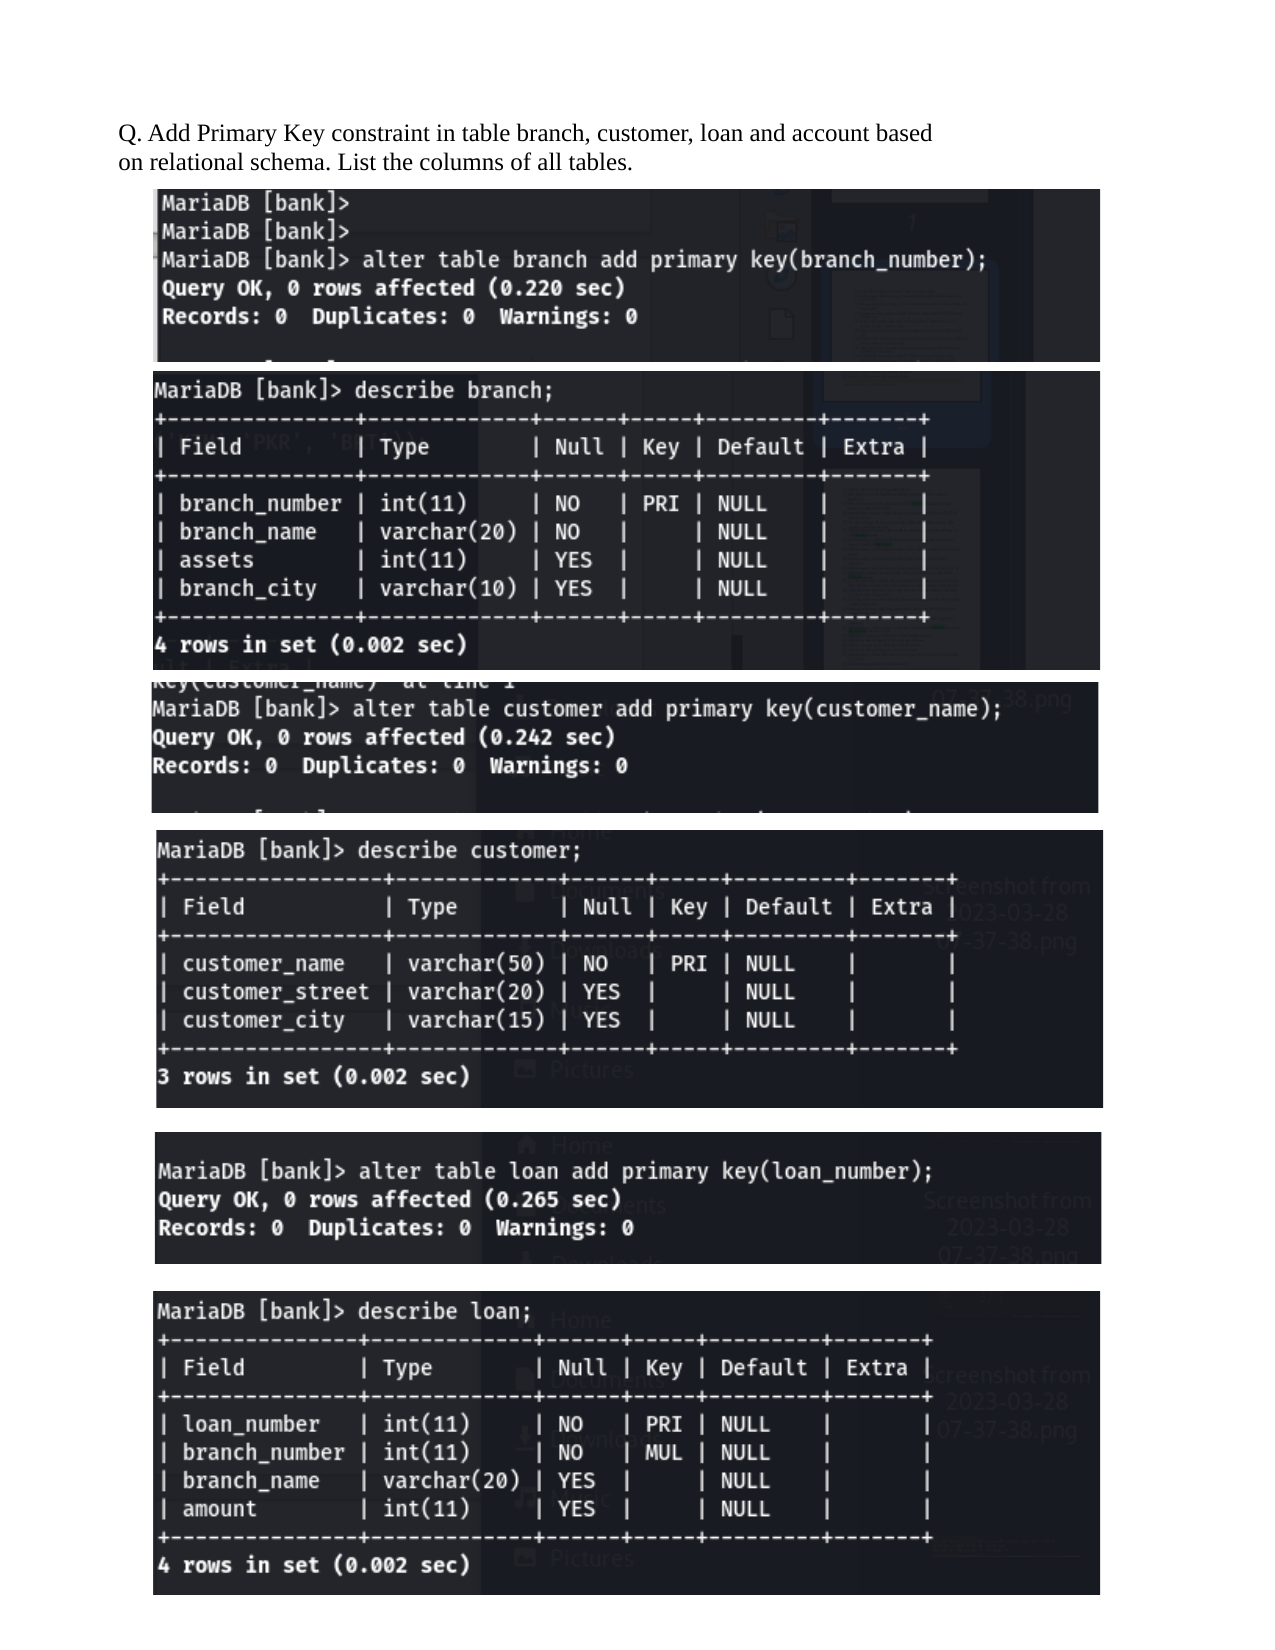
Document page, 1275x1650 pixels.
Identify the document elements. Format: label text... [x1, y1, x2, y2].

text Q. Add Primary Key constraint in table branch, customer, loan and account based [118, 118, 1157, 147]
text on relational schema. List the columns of all tables. [118, 147, 1157, 176]
picture [154, 1132, 1102, 1264]
picture [153, 189, 1100, 362]
picture [156, 830, 1104, 1108]
picture [153, 1291, 1100, 1595]
picture [153, 371, 1100, 670]
picture [151, 682, 1099, 813]
